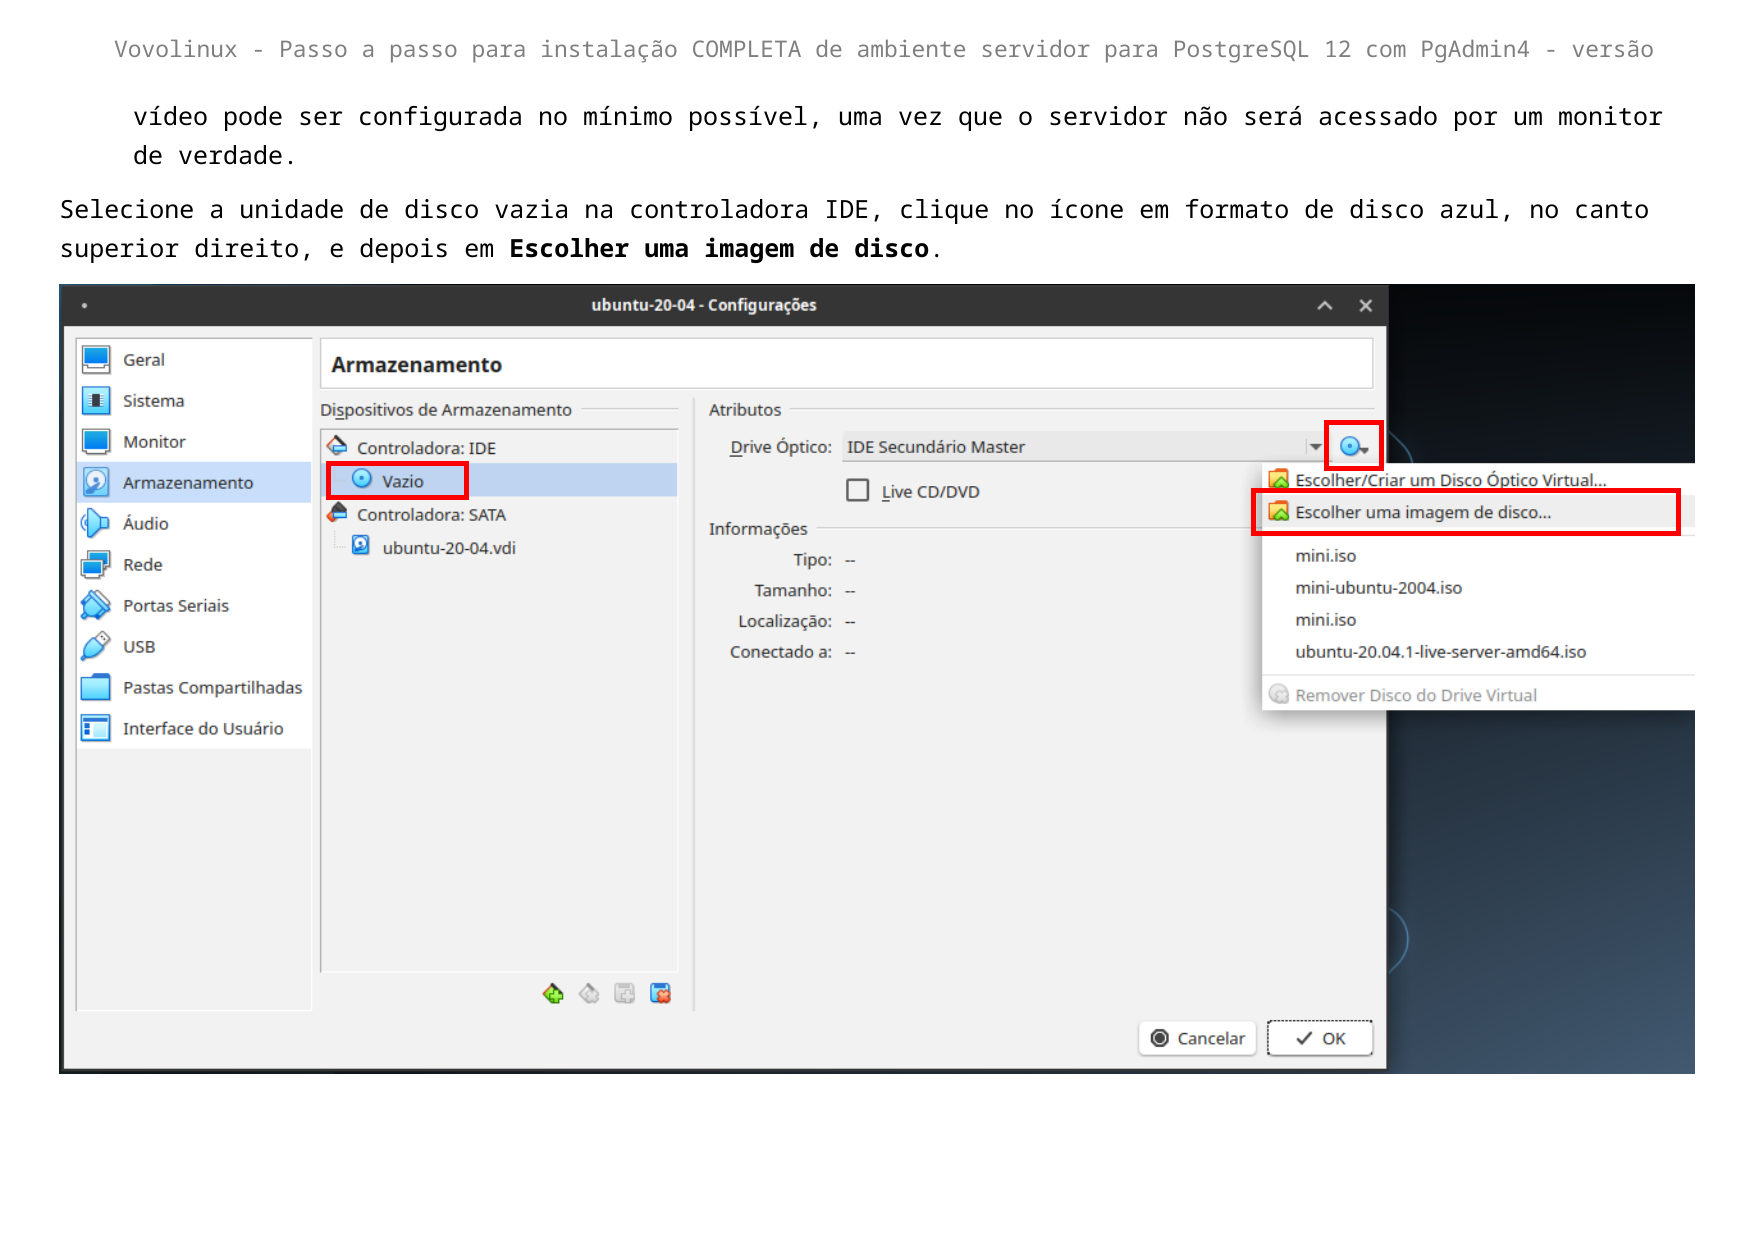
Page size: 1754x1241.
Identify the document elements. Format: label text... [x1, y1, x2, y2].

text Selecione a unidade de disco vazia na controladora IDE, clique no ícone em formato de disco azul, no canto superior direito, e depois em Escolher uma imagem de disco. [59, 191, 1695, 264]
text vídeo pode ser configurada no mínimo possível, uma vez que o servidor não será acessado por um monitor de verdade. [133, 98, 1695, 172]
